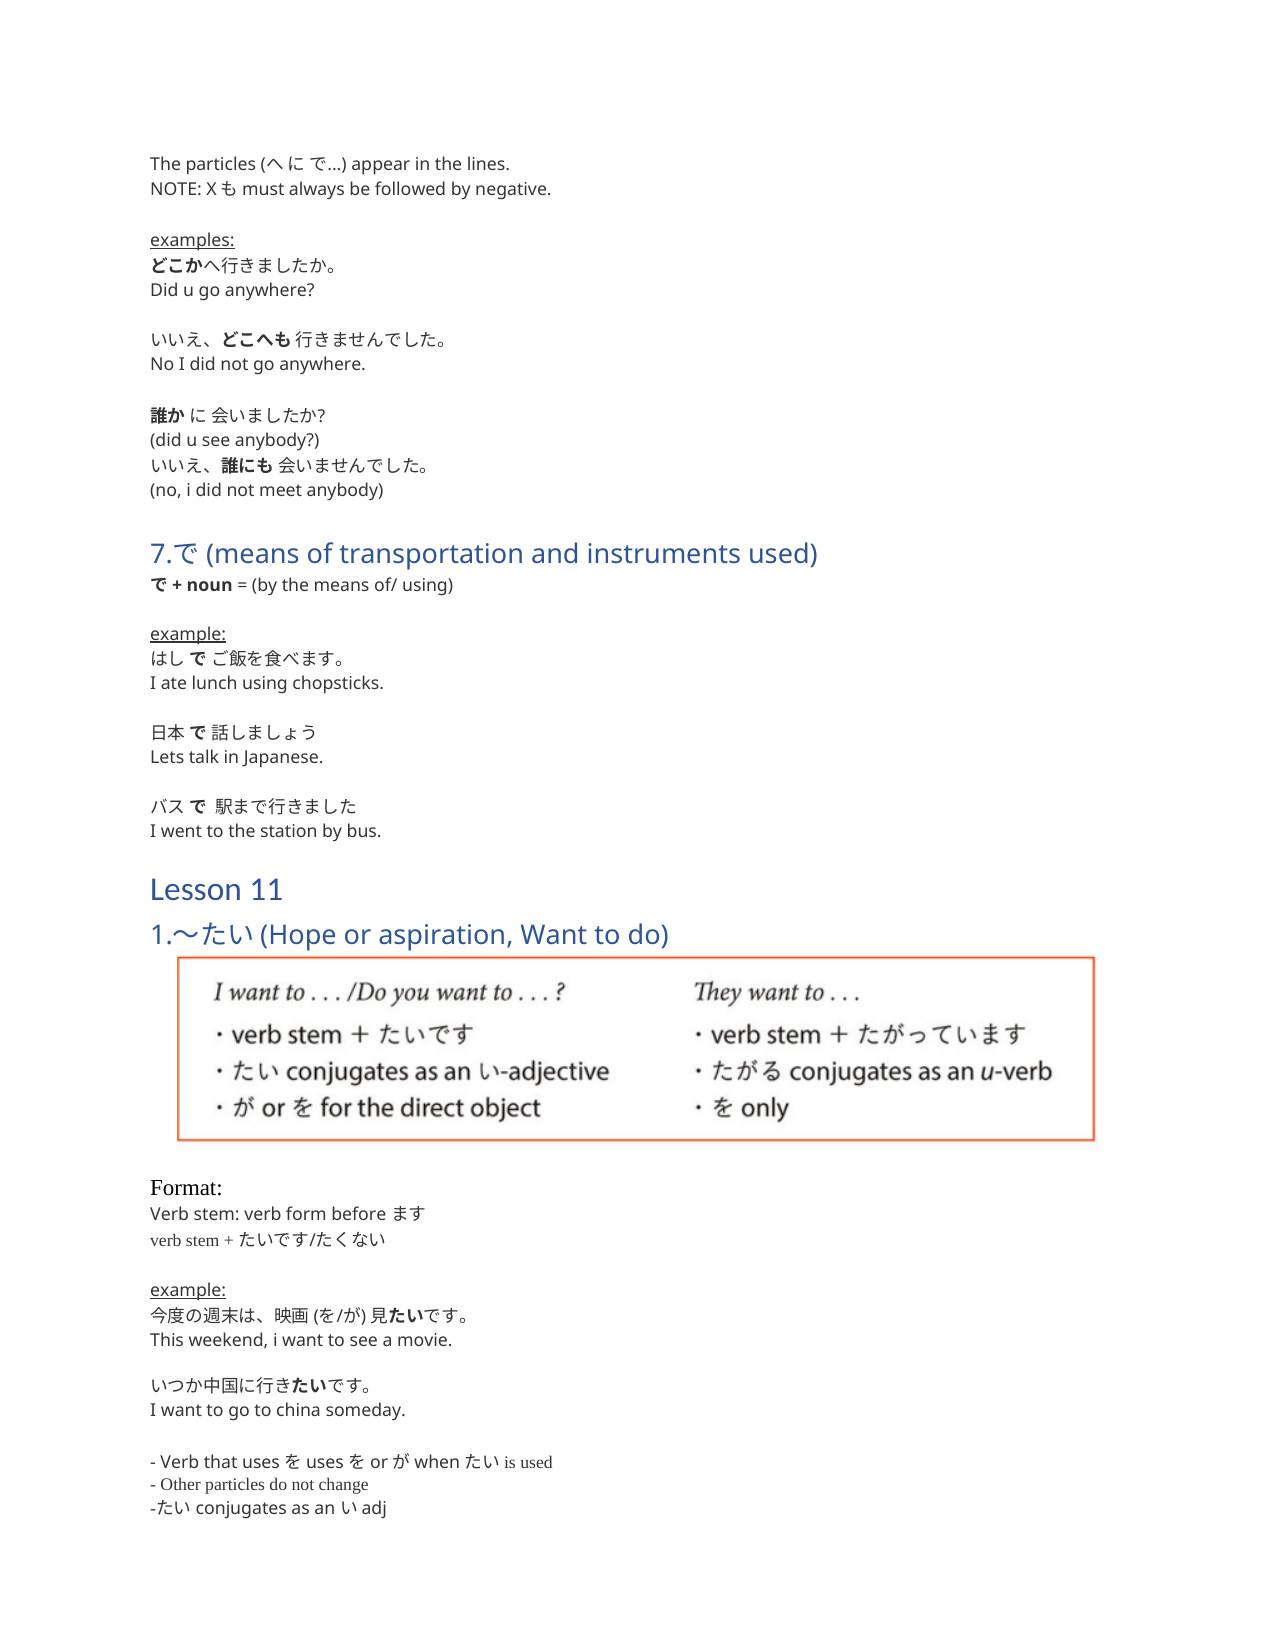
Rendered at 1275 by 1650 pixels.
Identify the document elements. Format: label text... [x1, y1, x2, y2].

text 今度の週末は、映画 (を/が) 見たいです。 [150, 1302, 1125, 1328]
text No I did not go anywhere. [150, 351, 1125, 375]
text NOTE: Xも must always be followed by negative. [150, 175, 1125, 201]
text はし で ご飯を食べます。 [150, 645, 1125, 671]
text で + noun = (by the means of/ using) [150, 571, 1125, 597]
subtitle Lesson 11 [150, 868, 1125, 909]
text example: [150, 621, 1125, 645]
text examples: [150, 227, 1125, 251]
picture [176, 952, 1099, 1148]
text いいえ、どこへも 行きませんでした。 [150, 325, 1125, 351]
text Did u go anywhere? [150, 277, 1125, 301]
text バス で 駅まで行きました [150, 793, 1125, 819]
text example: [150, 1278, 1125, 1302]
text I ate lunch using chopsticks. [150, 671, 1125, 695]
text いつか中国に行きたいです。 [150, 1372, 1125, 1398]
text The particles (へ に で...) appear in the lines. [150, 149, 1125, 175]
text (did u see anybody?) [150, 427, 1125, 451]
text 日本 で 話しましょう [150, 719, 1125, 745]
text -たい conjugates as an い adj [150, 1494, 1125, 1520]
text I want to go to china someday. [150, 1398, 1125, 1422]
text 誰か に 会いましたか? [150, 402, 1125, 427]
text Lets talk in Japanese. [150, 745, 1125, 769]
text いいえ、誰にも 会いませんでした。 [150, 451, 1125, 477]
text verb stem + たいです/たくない [150, 1226, 1125, 1251]
subtitle で (means of transportation and instruments used) [150, 532, 1125, 571]
text Format: [150, 1173, 1125, 1200]
text - Other particles do not change [150, 1474, 1125, 1494]
text (no, i did not meet anybody) [150, 477, 1125, 501]
text Verb stem: verb form before ます [150, 1200, 1125, 1226]
text - Verb that uses をuses を or が when たい is used [150, 1448, 1125, 1474]
text This weekend, i want to see a movie. [150, 1328, 1125, 1352]
text I went to the station by bus. [150, 819, 1125, 843]
subtitle ～たい (Hope or aspiration, Want to do) [150, 913, 1125, 952]
text どこかへ行きましたか。 [150, 251, 1125, 277]
